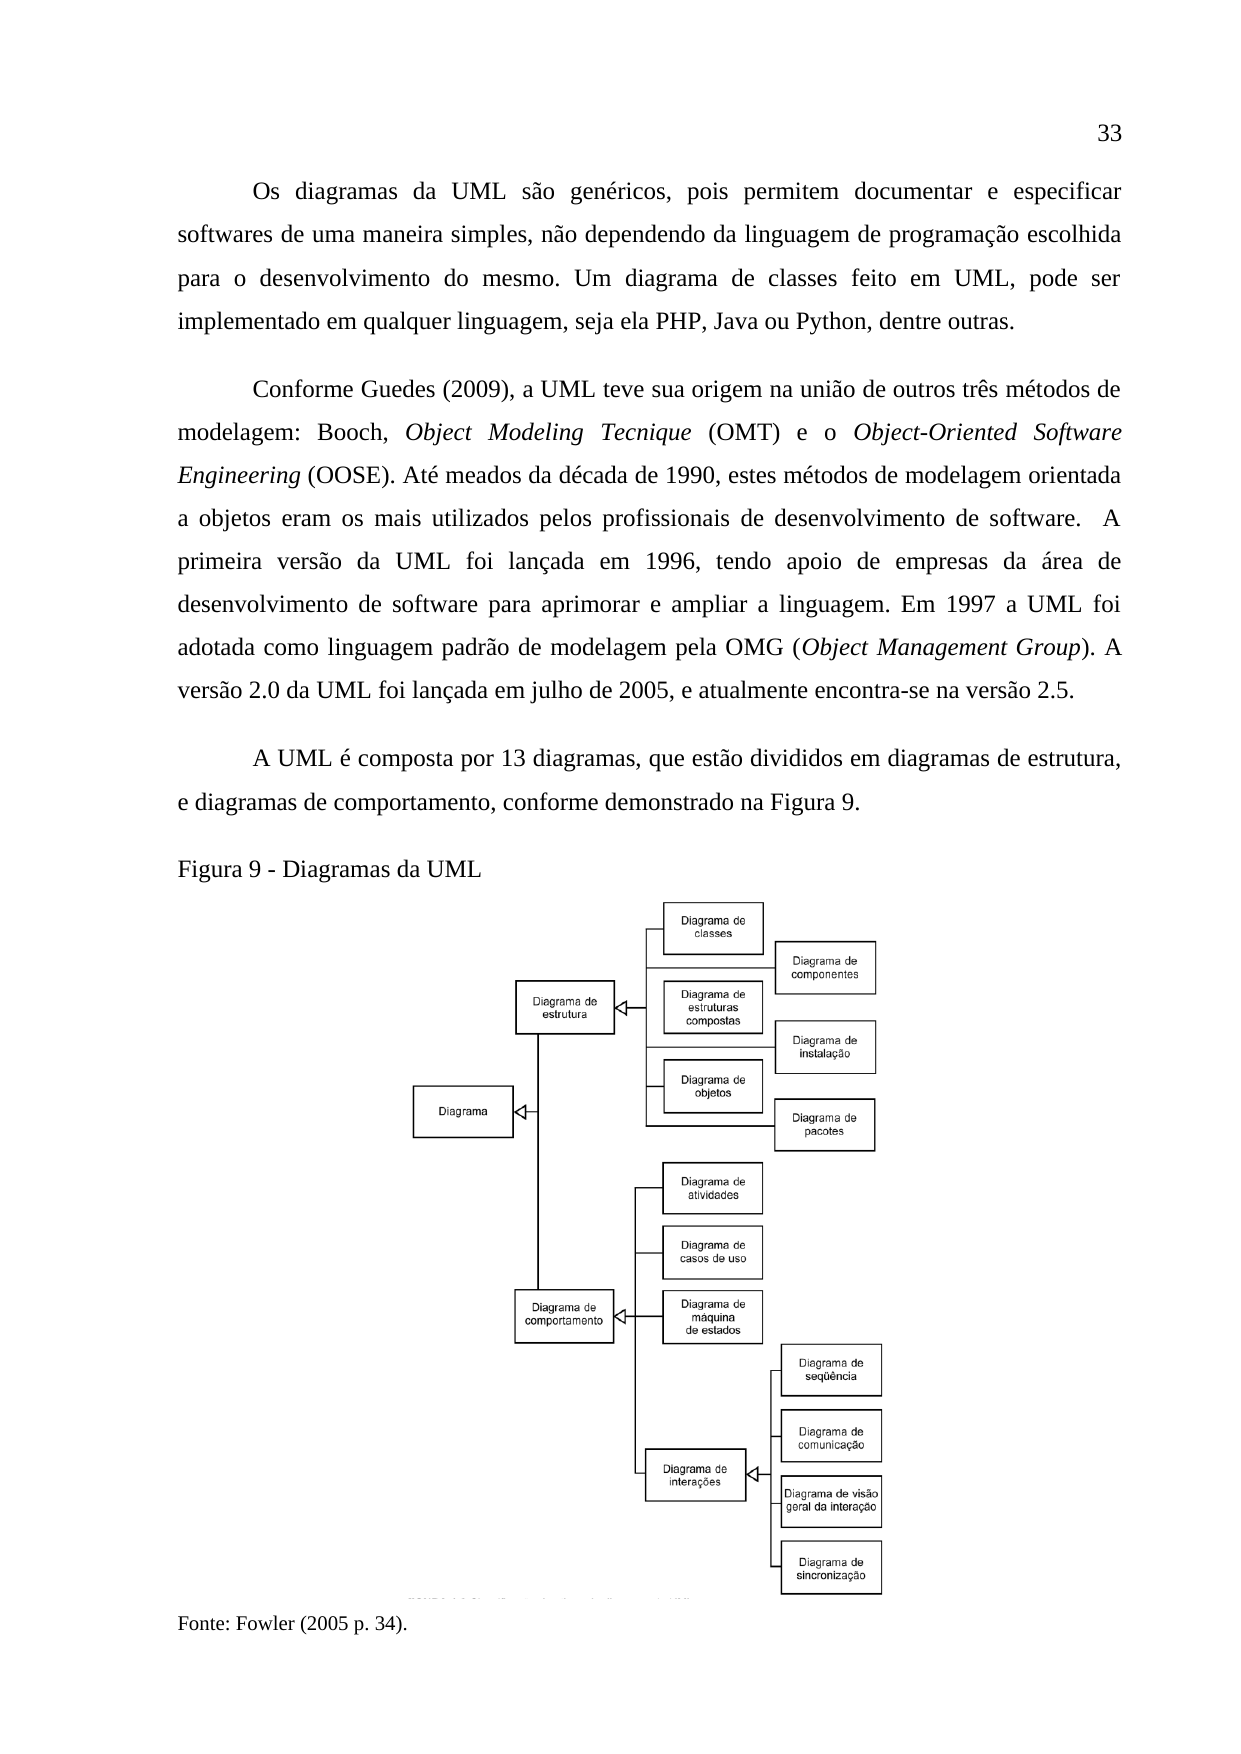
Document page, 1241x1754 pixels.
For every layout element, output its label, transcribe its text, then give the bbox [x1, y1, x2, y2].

text A UML é composta por 13 diagramas, que estão divididos em diagramas de estrutura, e diagramas de comportamento, conforme demonstrado na Figura 9. [177, 743, 1122, 815]
text Os diagramas da UML são genéricos, pois permitem documentar e especificar softwares de uma maneira simples, não dependendo da linguagem de programação escolhida para o desenvolvimento do mesmo. Um diagrama de classes feito em UML, pode ser implementado em qualquer linguagem, seja ela PHP, Java ou Python, dentre outras. [177, 176, 1122, 334]
text Conforme Guedes (2009), a UML teve sua origem na união de outros três métodos de modelagem: Booch, Object Modeling Tecnique (OMT) e o Object-Oriented Software Engineering (OOSE). Até meados da década de 1990, estes métodos de modelagem orientada a objetos eram os mais utilizados pelos profissionais de desenvolvimento de software. A primeira versão da UML foi lançada em 1996, tendo apoio de empresas da área de desenvolvimento de software para aprimorar e ampliar a linguagem. Em 1997 a UML foi adotada como linguagem padrão de modelagem pela OMG (Object Management Group). A versão 2.0 da UML foi lançada em julho de 2005, e atualmente encontra-se na versão 2.5. [177, 374, 1122, 704]
picture [408, 895, 891, 1599]
text Figura 9 - Diagramas da UML [177, 854, 1122, 883]
text Fonte: Fowler (2005 p. 34). [177, 1611, 1122, 1635]
